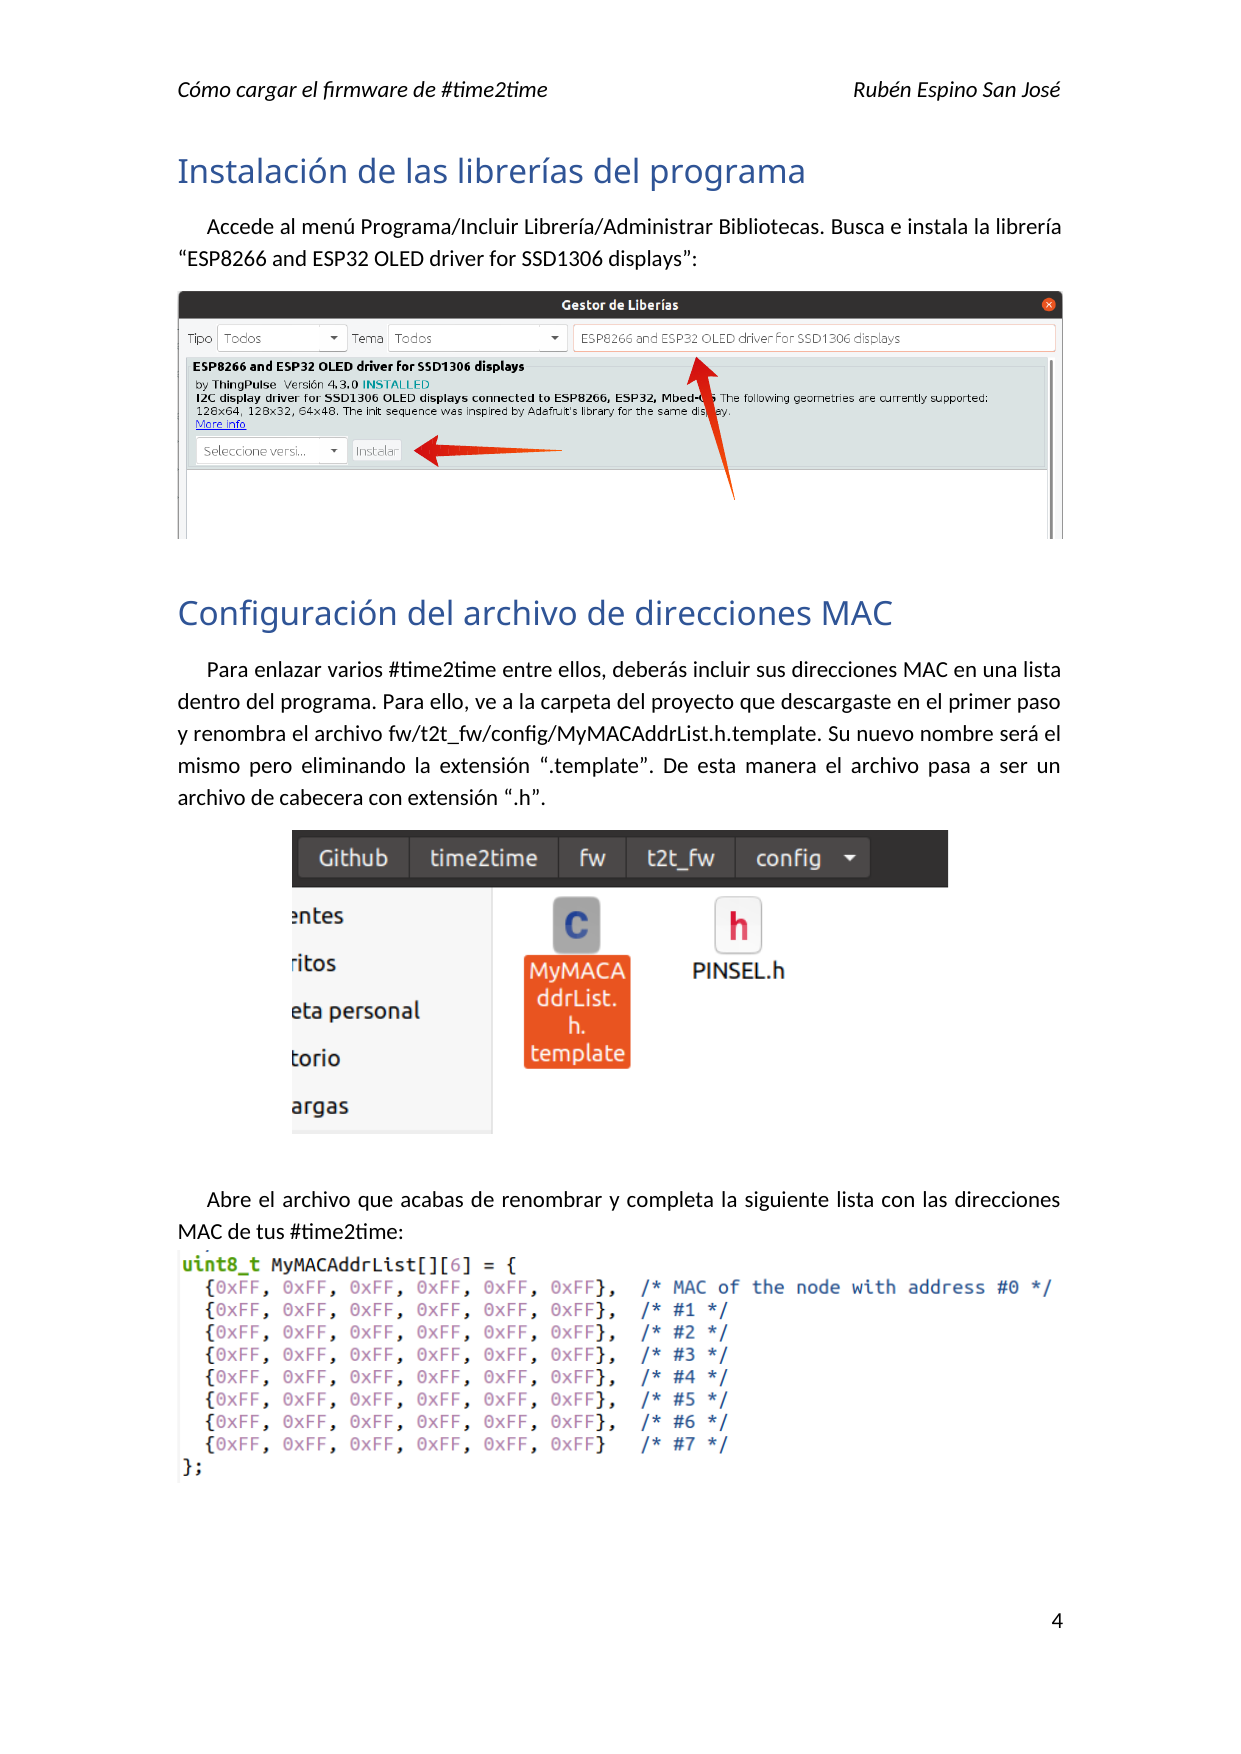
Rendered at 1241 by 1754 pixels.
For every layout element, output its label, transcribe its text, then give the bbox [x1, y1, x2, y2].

text Instalación de las librerías del programa [177, 148, 1063, 193]
text Accede al menú Programa/Incluir Librería/Administrar Bibliotecas. Busca e instala la librería “ESP8266 and ESP32 OLED driver for SSD1306 displays”: [177, 212, 1063, 273]
text Configuración del archivo de direcciones MAC [177, 590, 1063, 635]
text Para enlazar varios #time2time entre ellos, deberás incluir sus direcciones MAC en una lista dentro del programa. Para ello, ve a la carpeta del proyecto que descargaste en el primer paso y renombra el archivo fw/t2t_fw/config/MyMACAddrList.h.template. Su nuevo nombre será el mismo pero eliminando la extensión “.template”. De esta manera el archivo pasa a ser un archivo de cabecera con extensión “.h”. [177, 655, 1063, 812]
picture [177, 1250, 1063, 1483]
picture [177, 291, 1063, 539]
text Abre el archivo que acabas de renombrar y completa la siguiente lista con las direcciones MAC de tus #time2time: [177, 1185, 1063, 1245]
picture [292, 830, 949, 1134]
